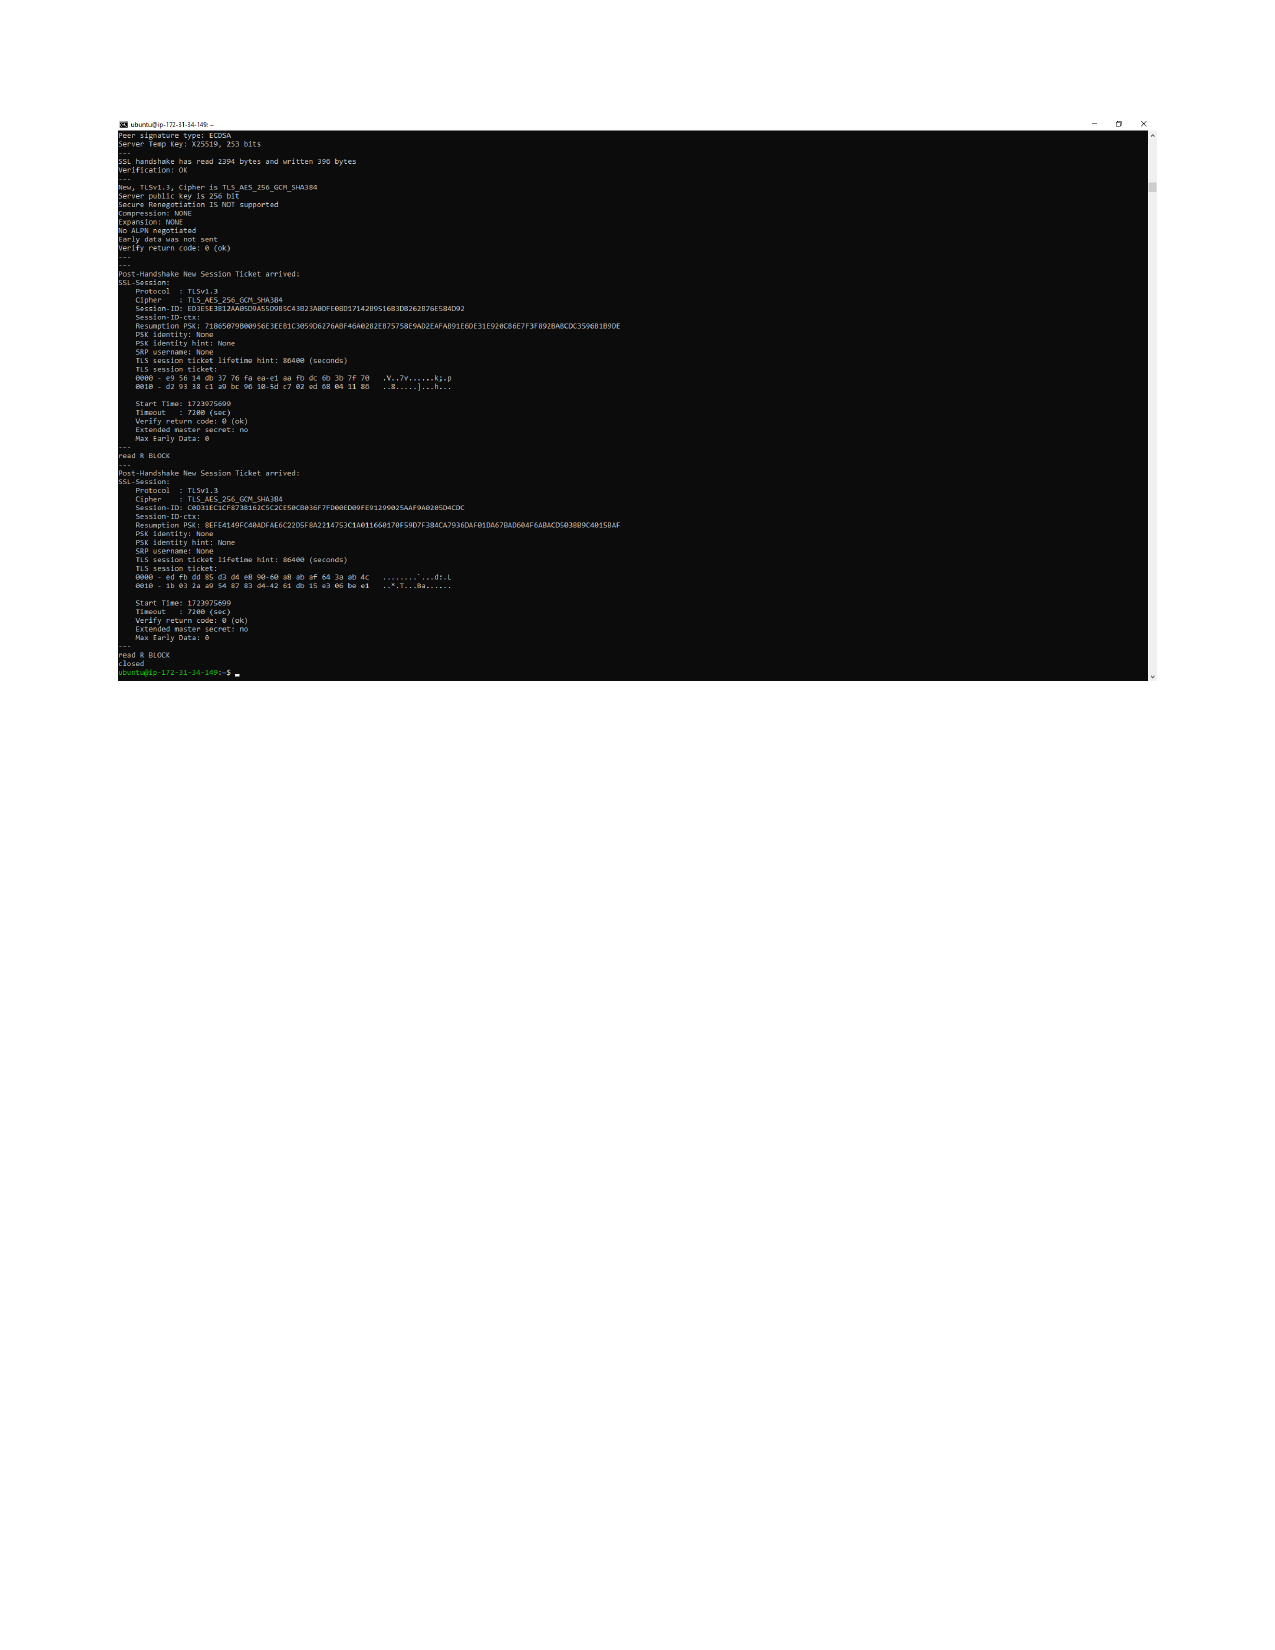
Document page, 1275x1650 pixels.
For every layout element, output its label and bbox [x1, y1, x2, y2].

picture [118, 118, 1157, 681]
